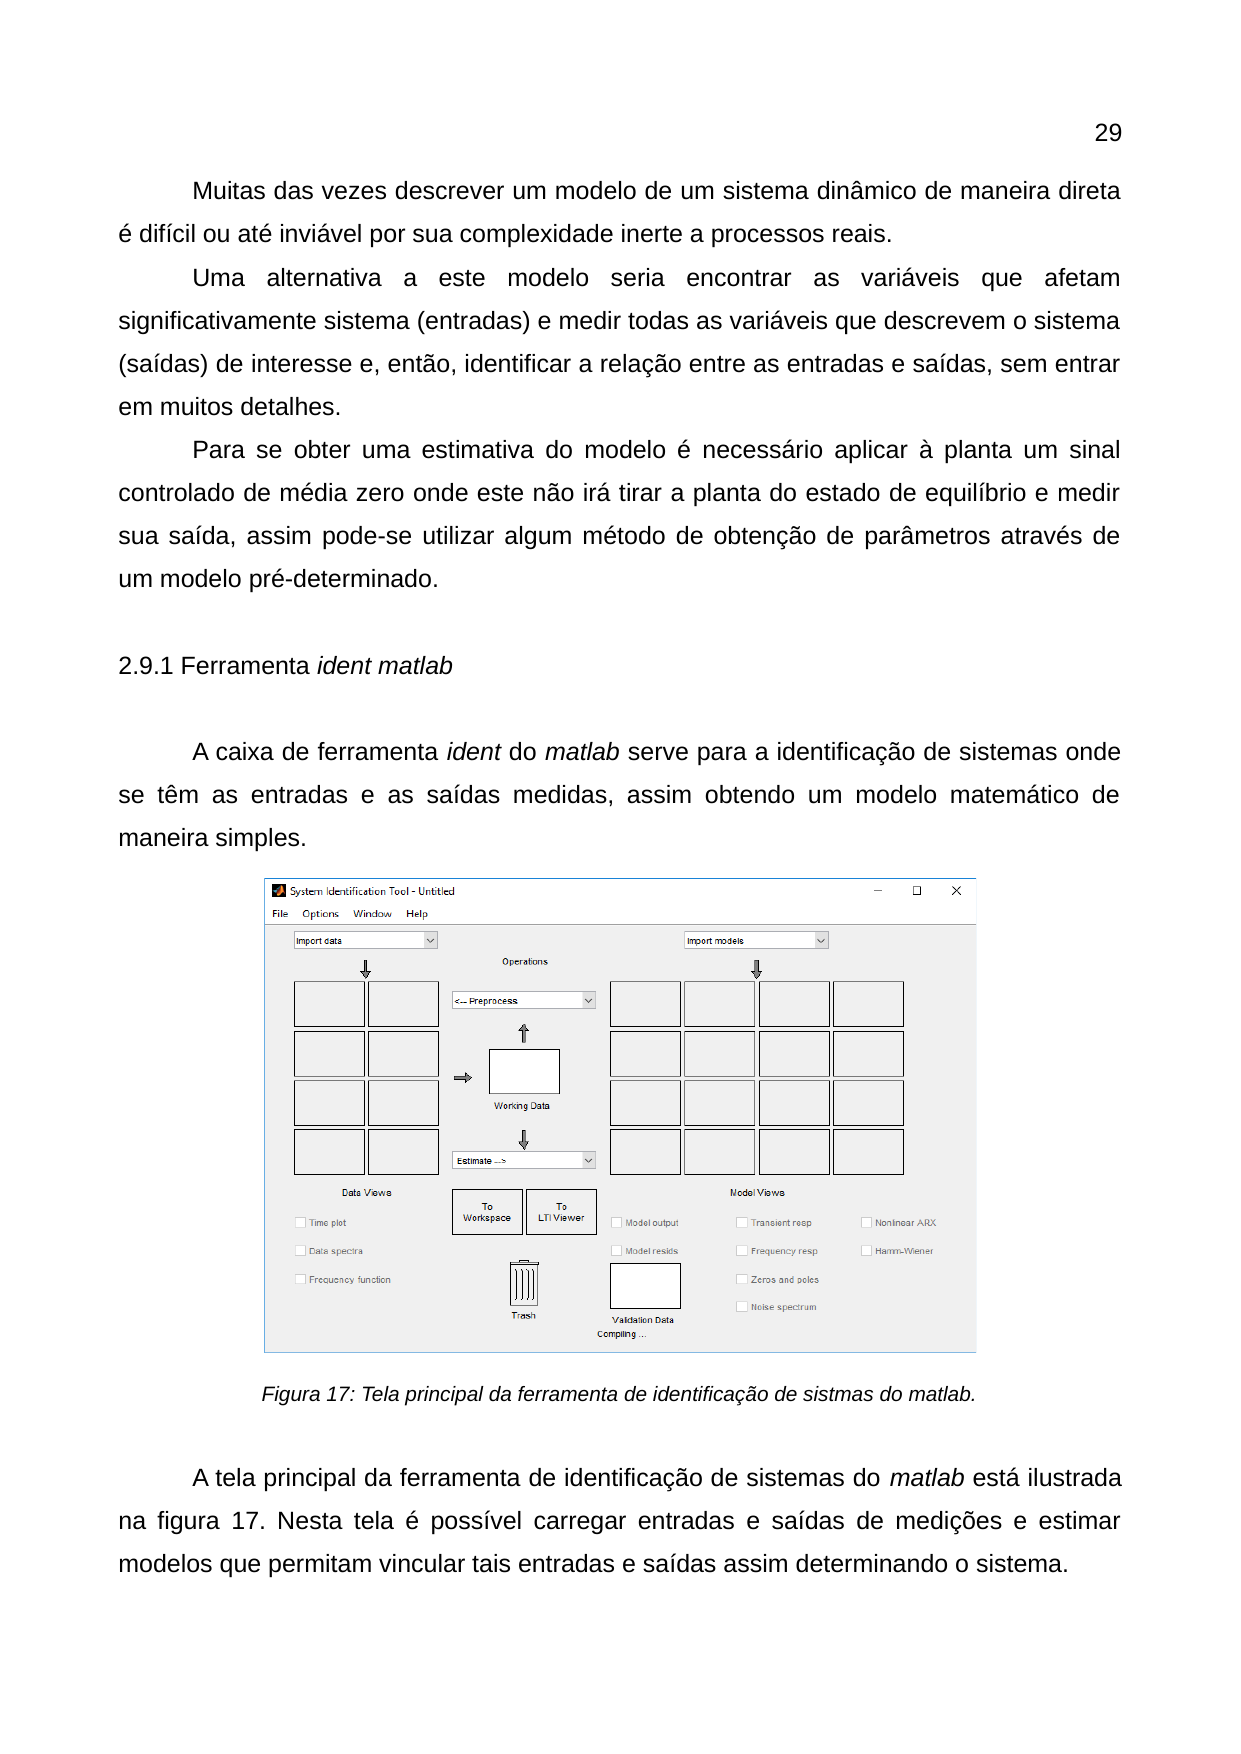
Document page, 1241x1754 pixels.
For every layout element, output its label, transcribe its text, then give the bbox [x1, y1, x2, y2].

picture [264, 878, 977, 1353]
text Para se obter uma estimativa do modelo é necessário aplicar à planta um sinal controlado de média zero onde este não irá tirar a planta do estado de equilíbrio e medir sua saída, assim pode-se utilizar algum método de obtenção de parâmetros através de um modelo pré-determinado. [118, 435, 1122, 593]
text Muitas das vezes descrever um modelo de um sistema dinâmico de maneira direta é difícil ou até inviável por sua complexidade inerte a processos reais. [118, 176, 1122, 248]
subtitle 2.9.1 Ferramenta ident matlab [118, 651, 1122, 679]
text A caixa de ferramenta ident do matlab serve para a identificação de sistemas onde se têm as entradas e as saídas medidas, assim obtendo um modelo matemático de maneira simples. [118, 737, 1122, 852]
text A tela principal da ferramenta de identificação de sistemas do matlab está ilustrada na figura 17. Nesta tela é possível carregar entradas e saídas de medições e estimar modelos que permitam vincular tais entradas e saídas assim determinando o sistema. [118, 1463, 1122, 1578]
text Uma alternativa a este modelo seria encontrar as variáveis que afetam significativamente sistema (entradas) e medir todas as variáveis que descrevem o sistema (saídas) de interesse e, então, identificar a relação entre as entradas e saídas, sem entrar em muitos detalhes. [118, 263, 1122, 421]
text Figura 17: Tela principal da ferramenta de identificação de sistmas do matlab. [241, 1382, 999, 1406]
